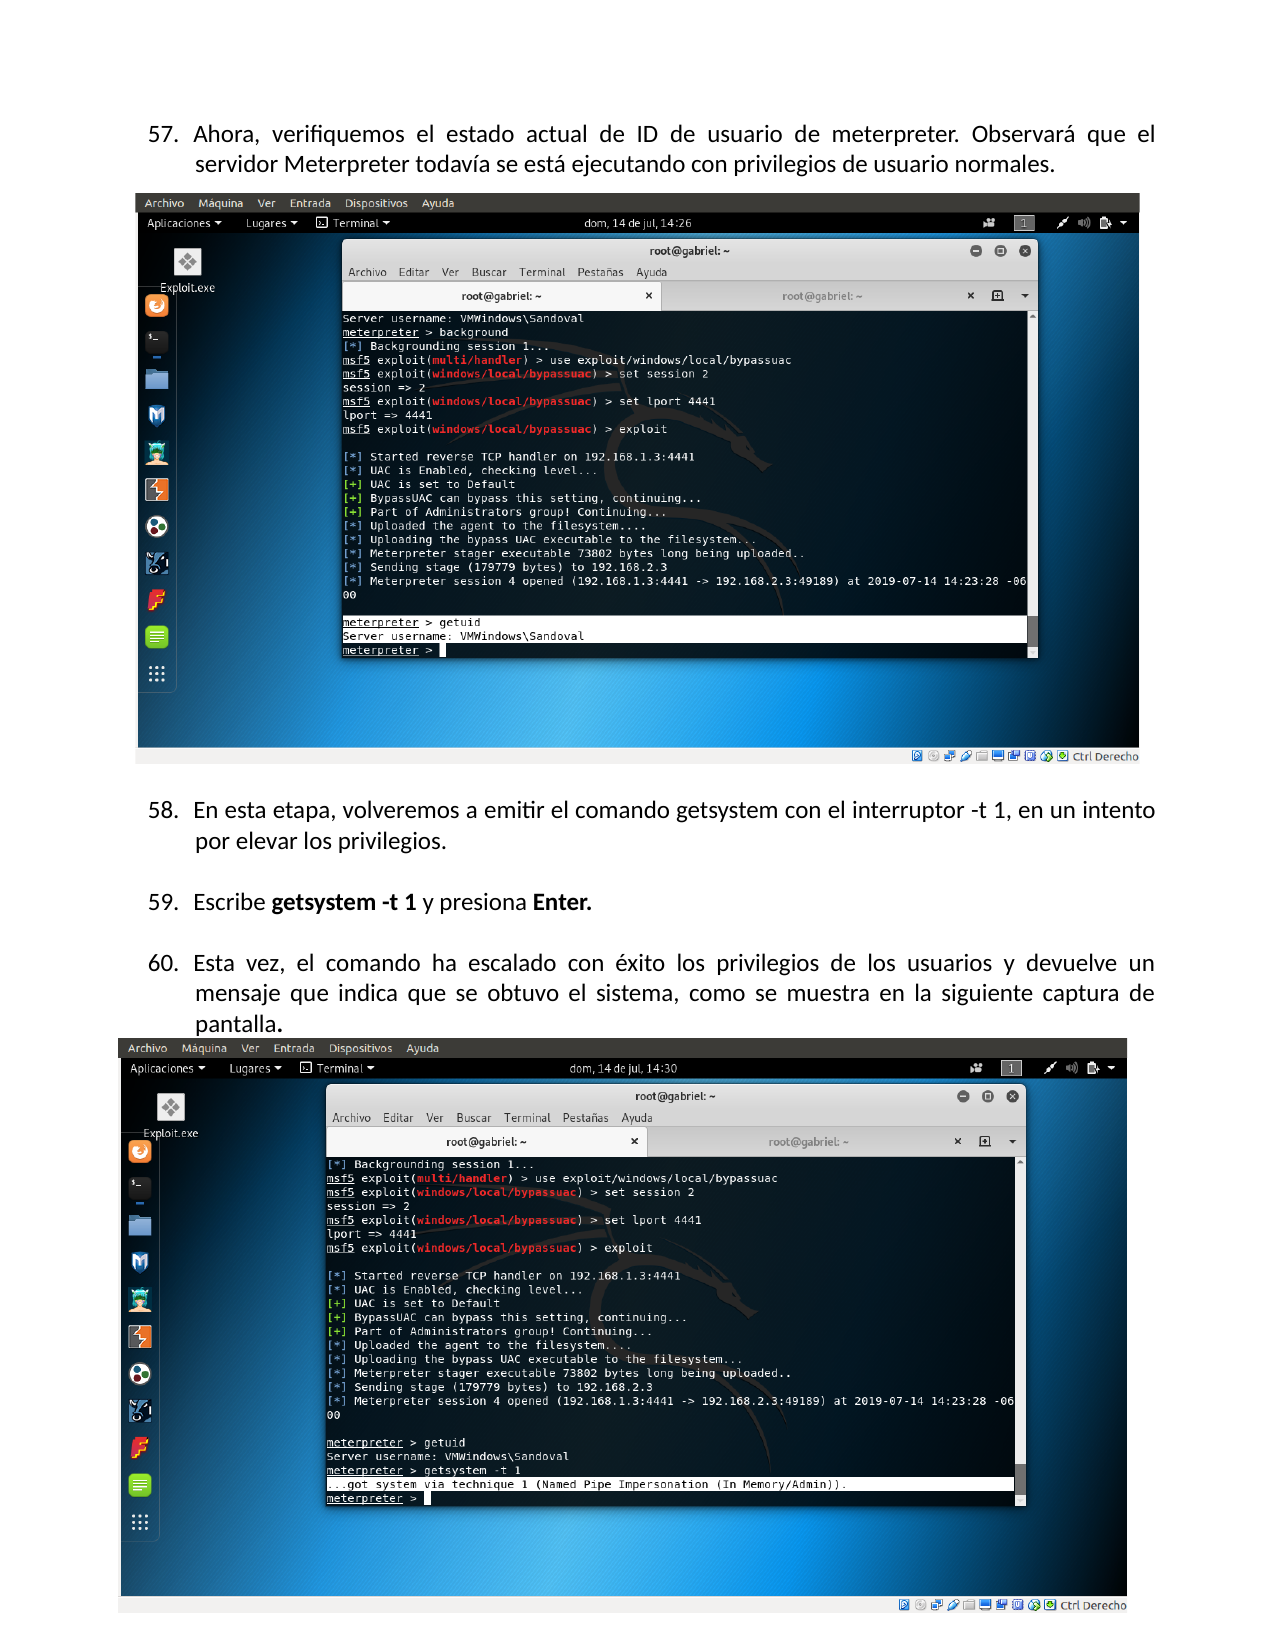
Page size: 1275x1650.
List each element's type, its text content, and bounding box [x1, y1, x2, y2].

picture [118, 1038, 1128, 1613]
list En esta etapa, volveremos a emitir el comando getsystem con el interruptor -t 1, en un intento por elevar los privilegios. [148, 794, 1157, 856]
list Escribe getsystem -t 1 y presiona Enter. [148, 886, 1157, 917]
picture [135, 193, 1140, 764]
list Esta vez, el comando ha escalado con éxito los privilegios de los usuarios y devuelve un mensaje que indica que se obtuvo el sistema, como se muestra en la siguiente captura de pantalla. [148, 947, 1157, 1039]
list Ahora, verifiquemos el estado actual de ID de usuario de meterpreter. Observará que el servidor Meterpreter todavía se está ejecutando con privilegios de usuario normales. [148, 118, 1157, 179]
